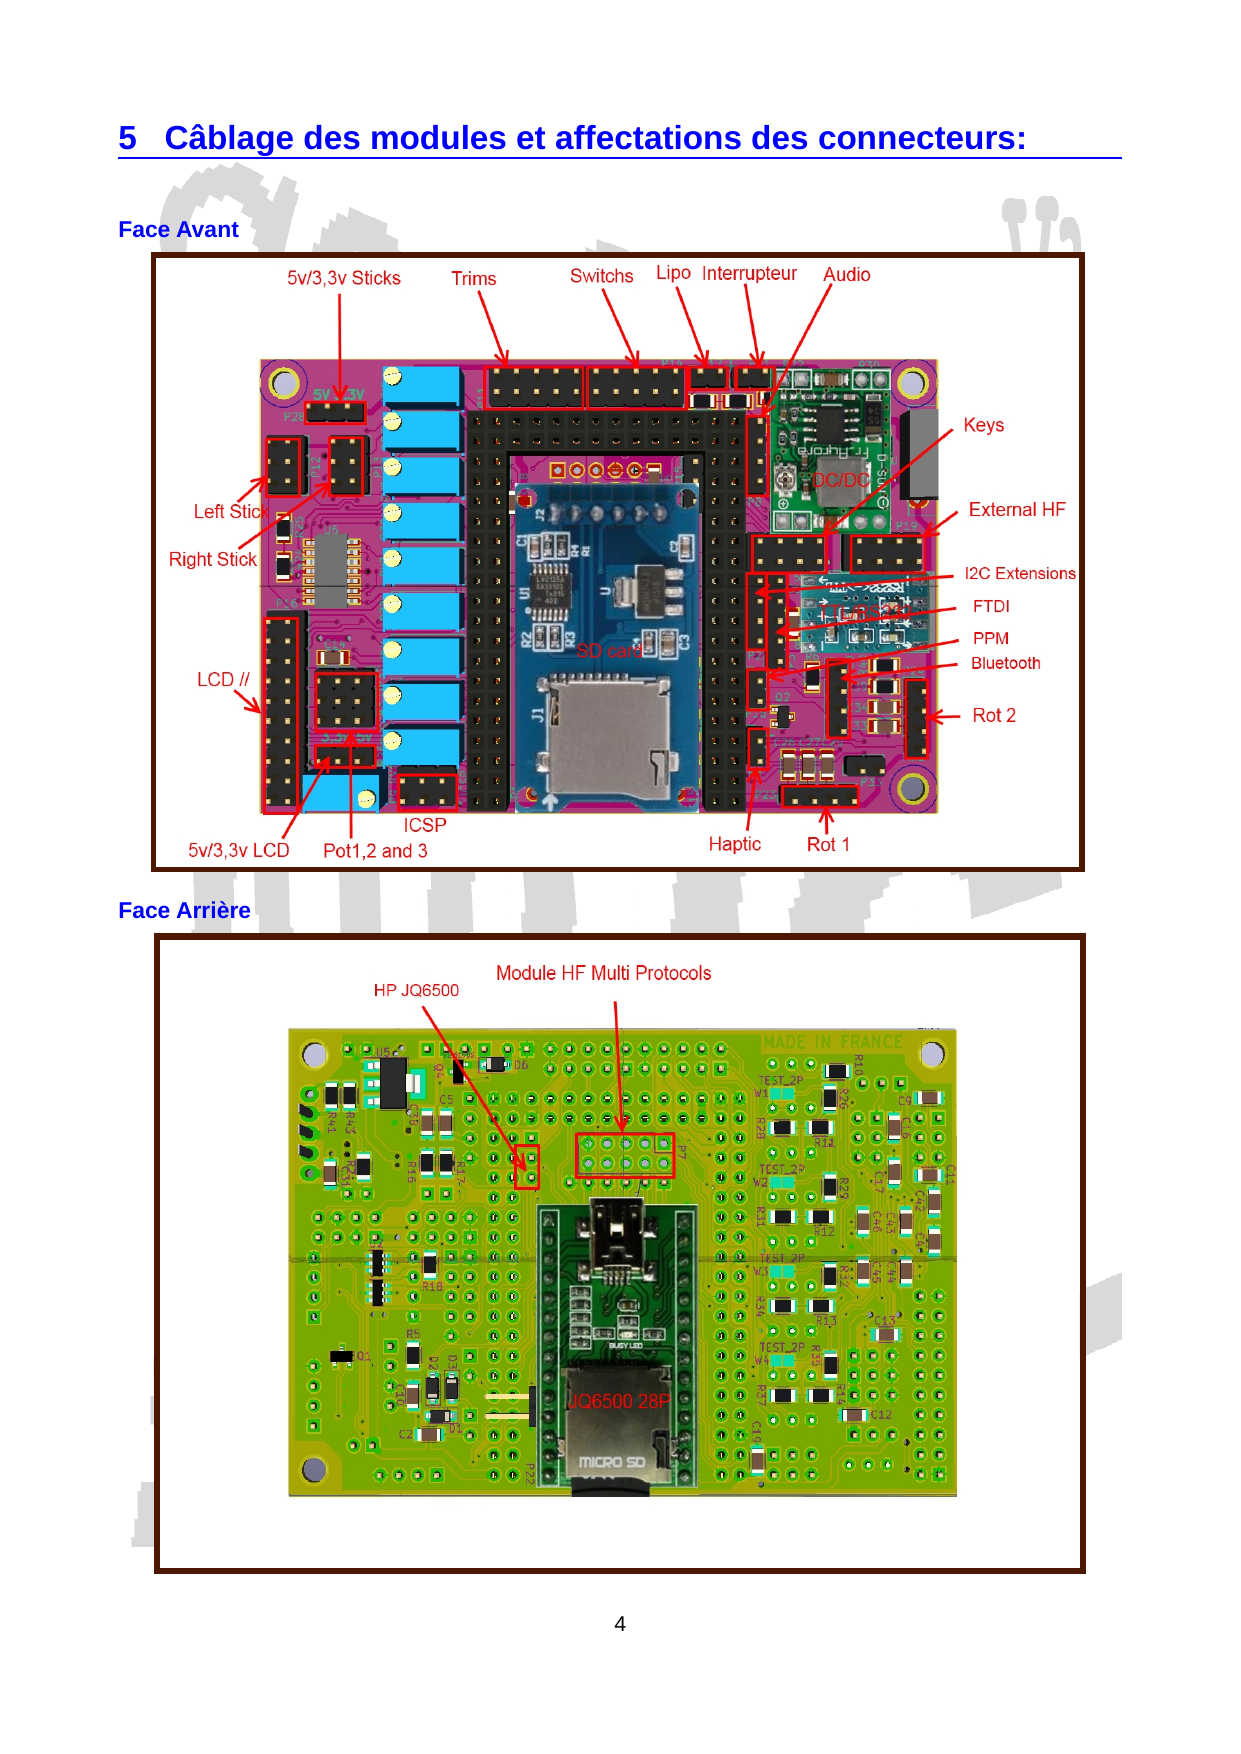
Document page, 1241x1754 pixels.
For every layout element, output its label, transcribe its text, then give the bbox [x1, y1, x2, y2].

picture [156, 258, 1079, 867]
picture [160, 940, 1080, 1568]
text Face Arrière [118, 897, 1122, 923]
subtitle 5 Câblage des modules et affectations des connecteurs: [118, 118, 1122, 157]
text Face Avant [118, 216, 1122, 243]
